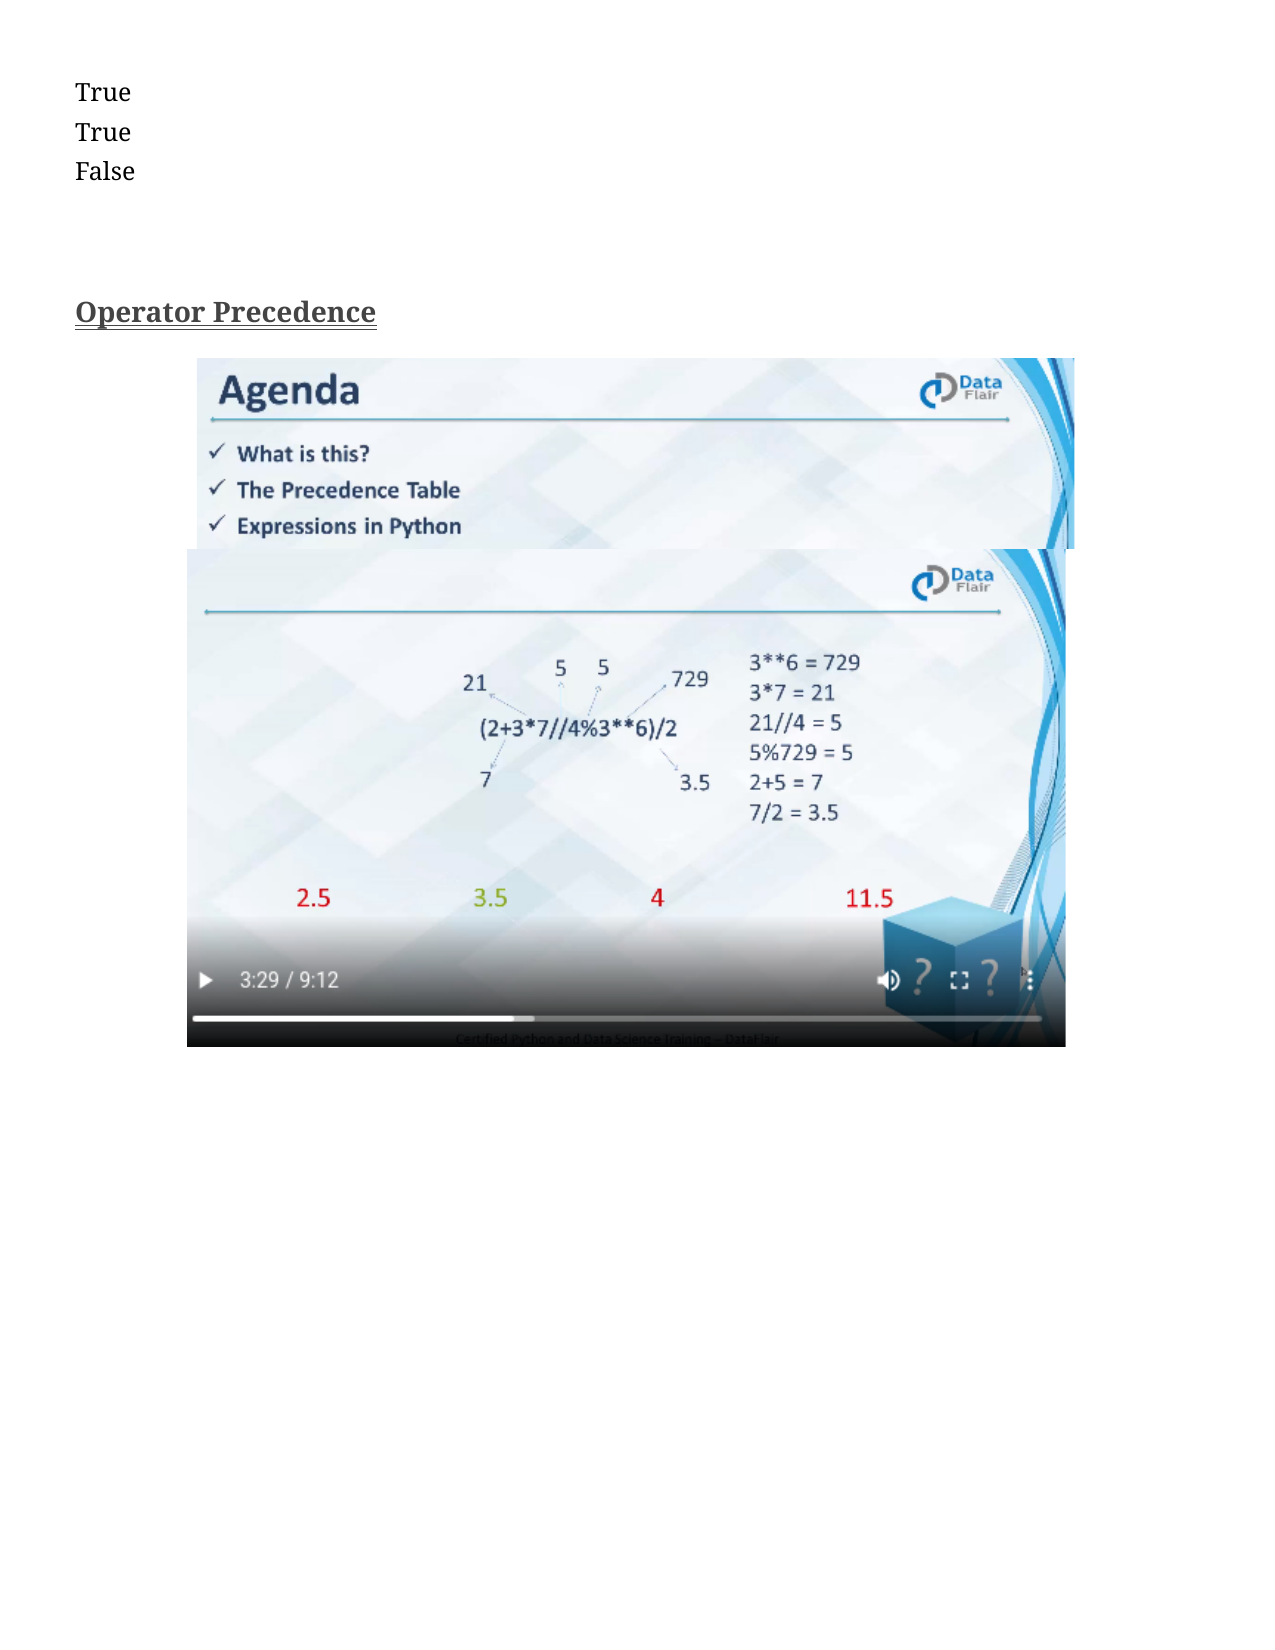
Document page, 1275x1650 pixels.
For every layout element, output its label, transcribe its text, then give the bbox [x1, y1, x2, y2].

picture [187, 358, 1088, 1047]
text True True False [75, 75, 1200, 266]
text Operator Precedence [75, 293, 1200, 331]
